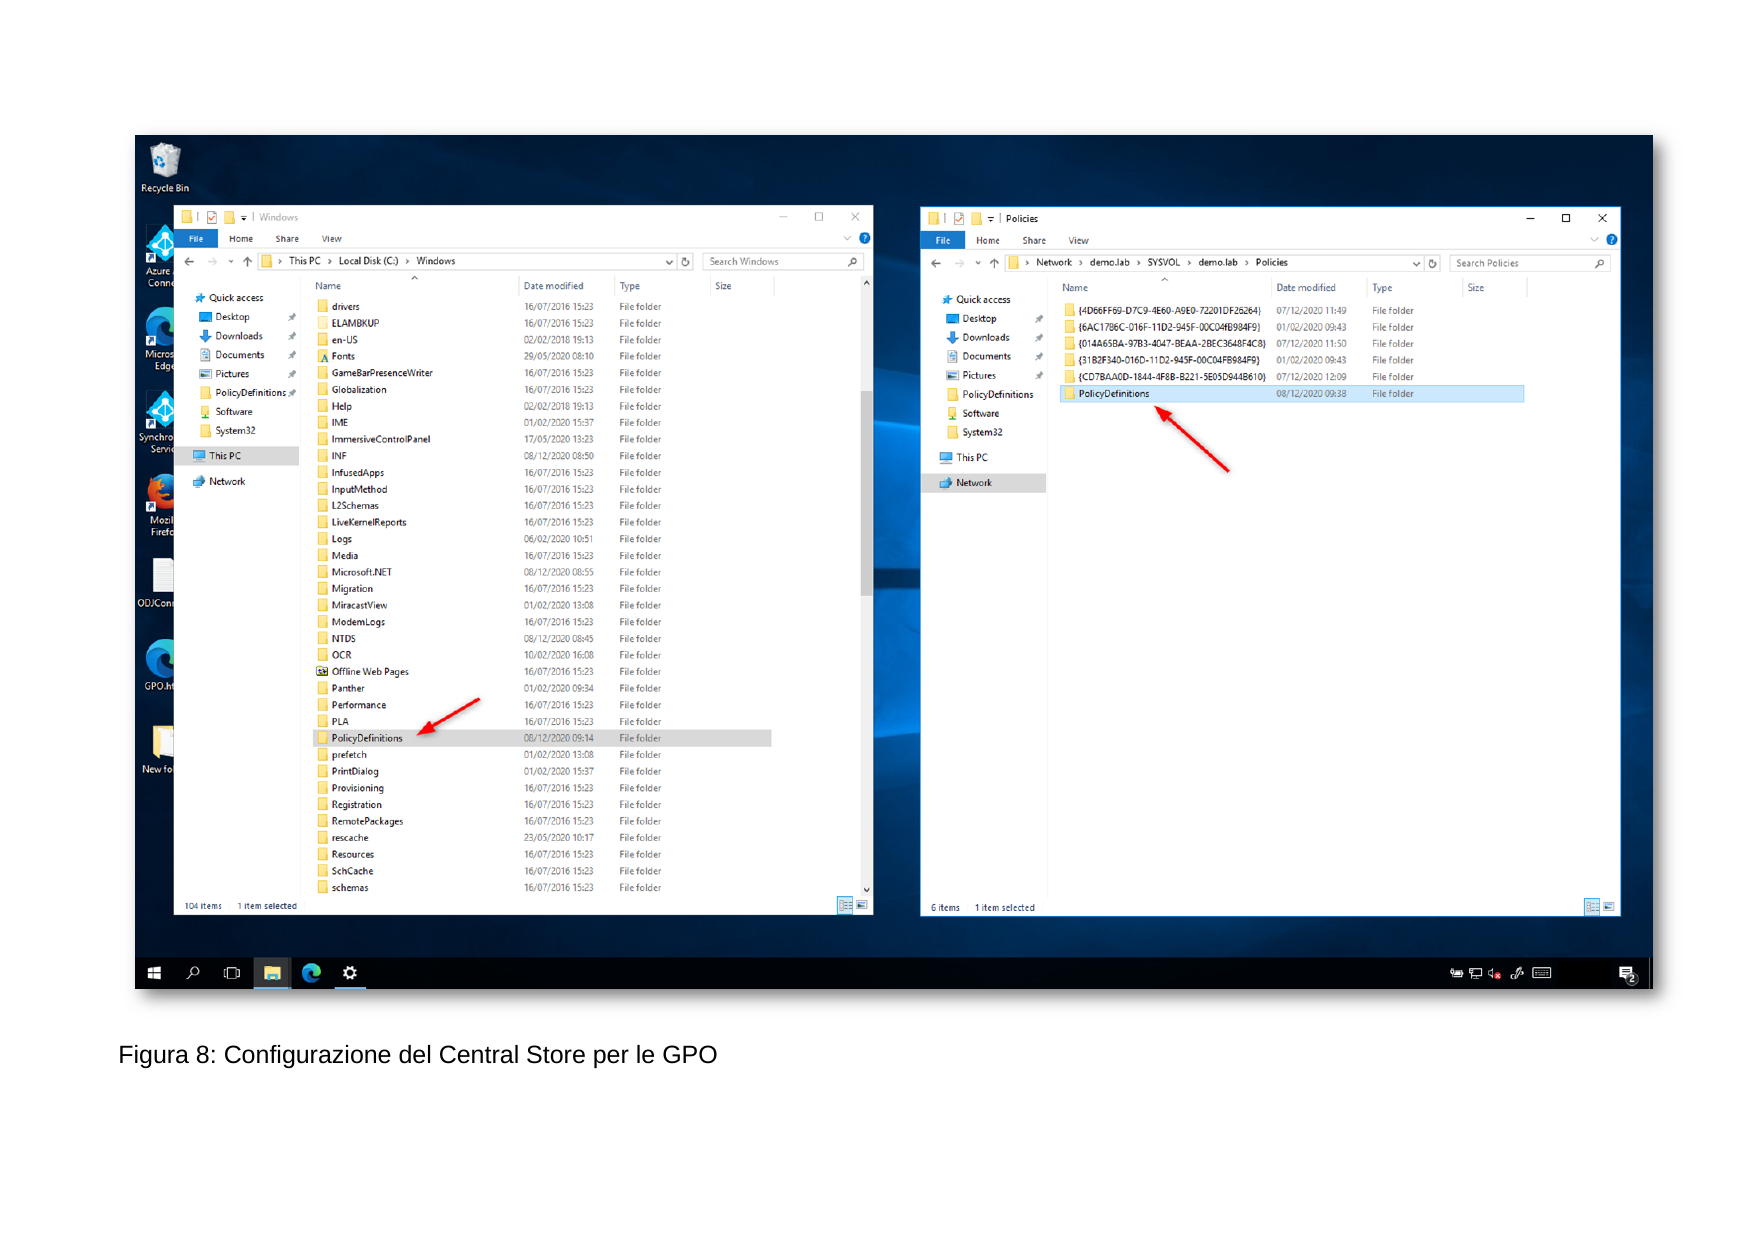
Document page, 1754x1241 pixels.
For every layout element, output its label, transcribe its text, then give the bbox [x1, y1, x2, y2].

picture [118, 118, 1686, 1022]
text Figura 8: Configurazione del Central Store per le GPO [118, 1041, 1636, 1069]
